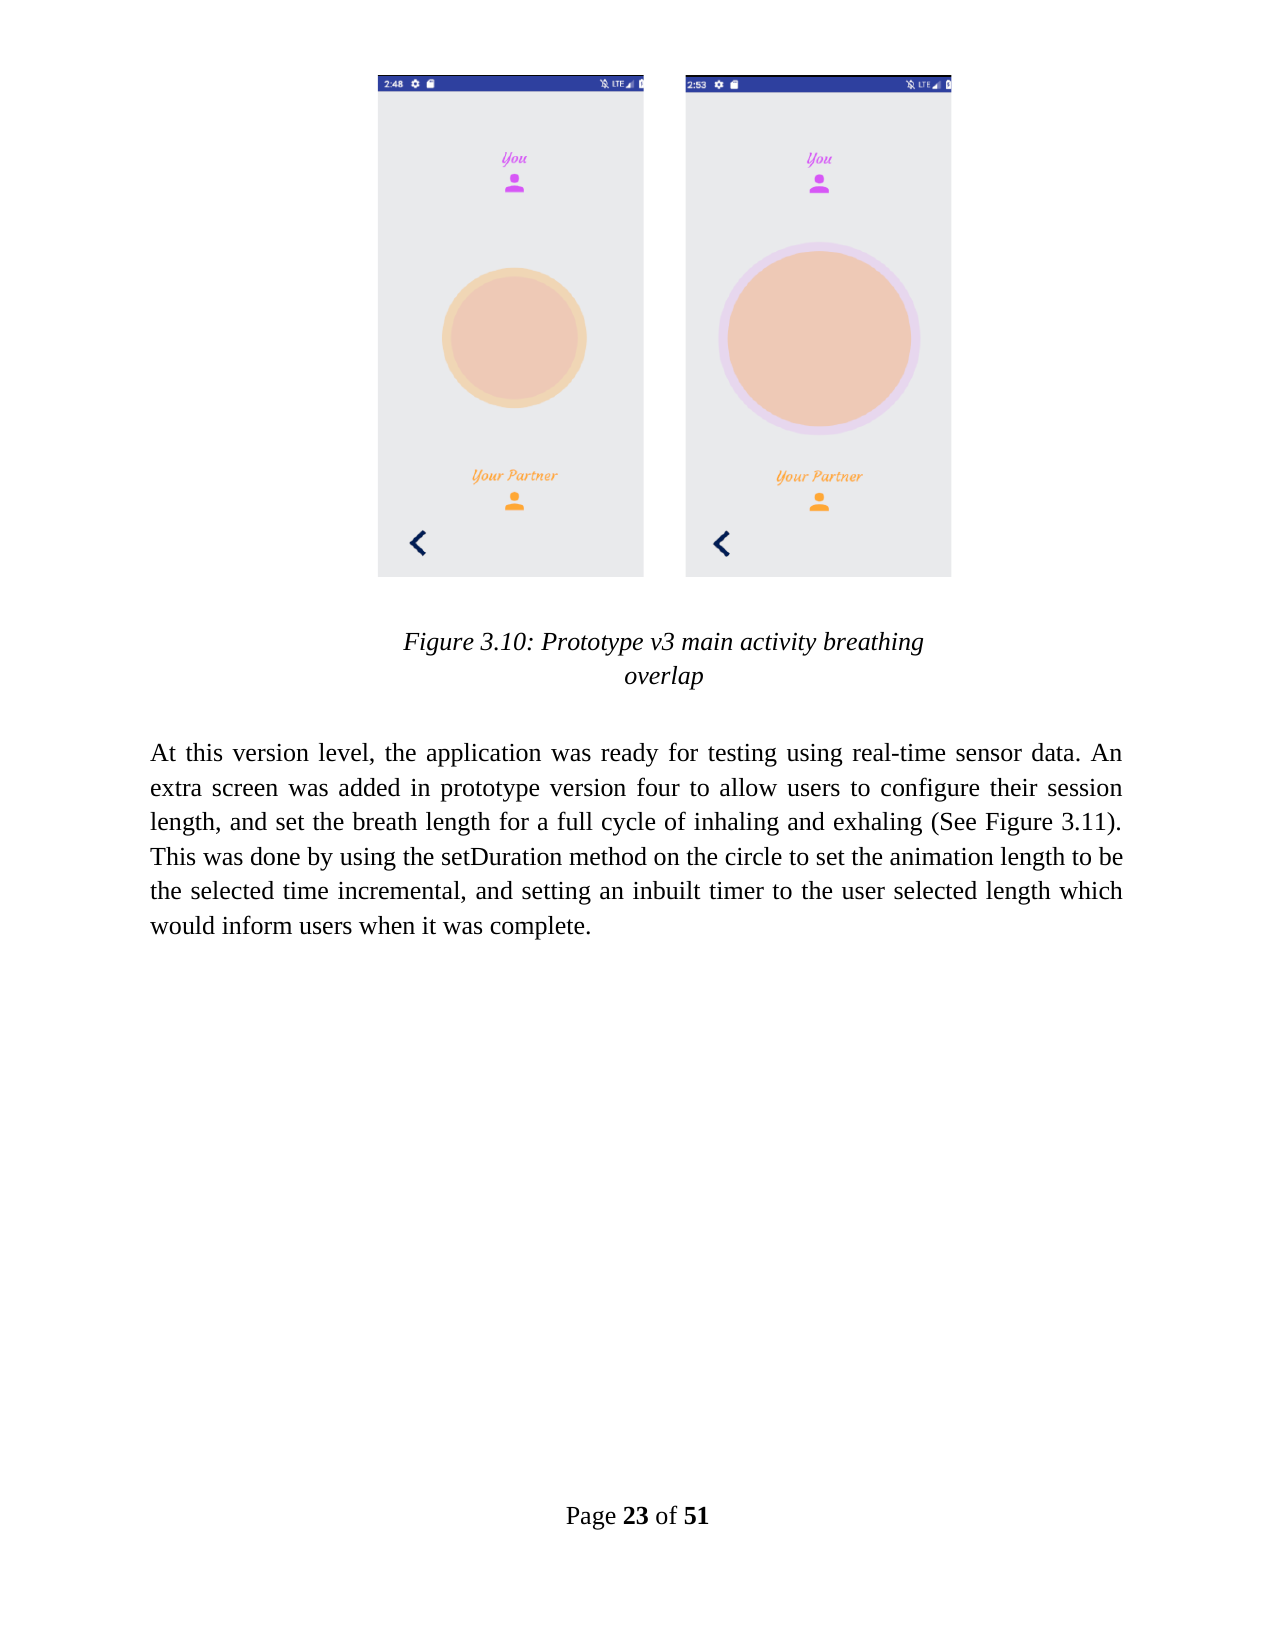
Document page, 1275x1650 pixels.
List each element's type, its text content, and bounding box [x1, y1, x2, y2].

text Figure 3.10: Prototype v3 main activity breathing overlap [378, 626, 952, 690]
text At this version level, the application was ready for testing using real-time sensor data. An extra screen was added in prototype version four to allow users to configure their session length, and set the breath length for a full cycle of inhaling and exhaling (See Figure 3.11). This was done by using the setDuration method on the circle to set the animation length to be the selected time incremental, and setting an inbuilt timer to the user selected length which would inform users when it was complete. [150, 633, 1125, 940]
